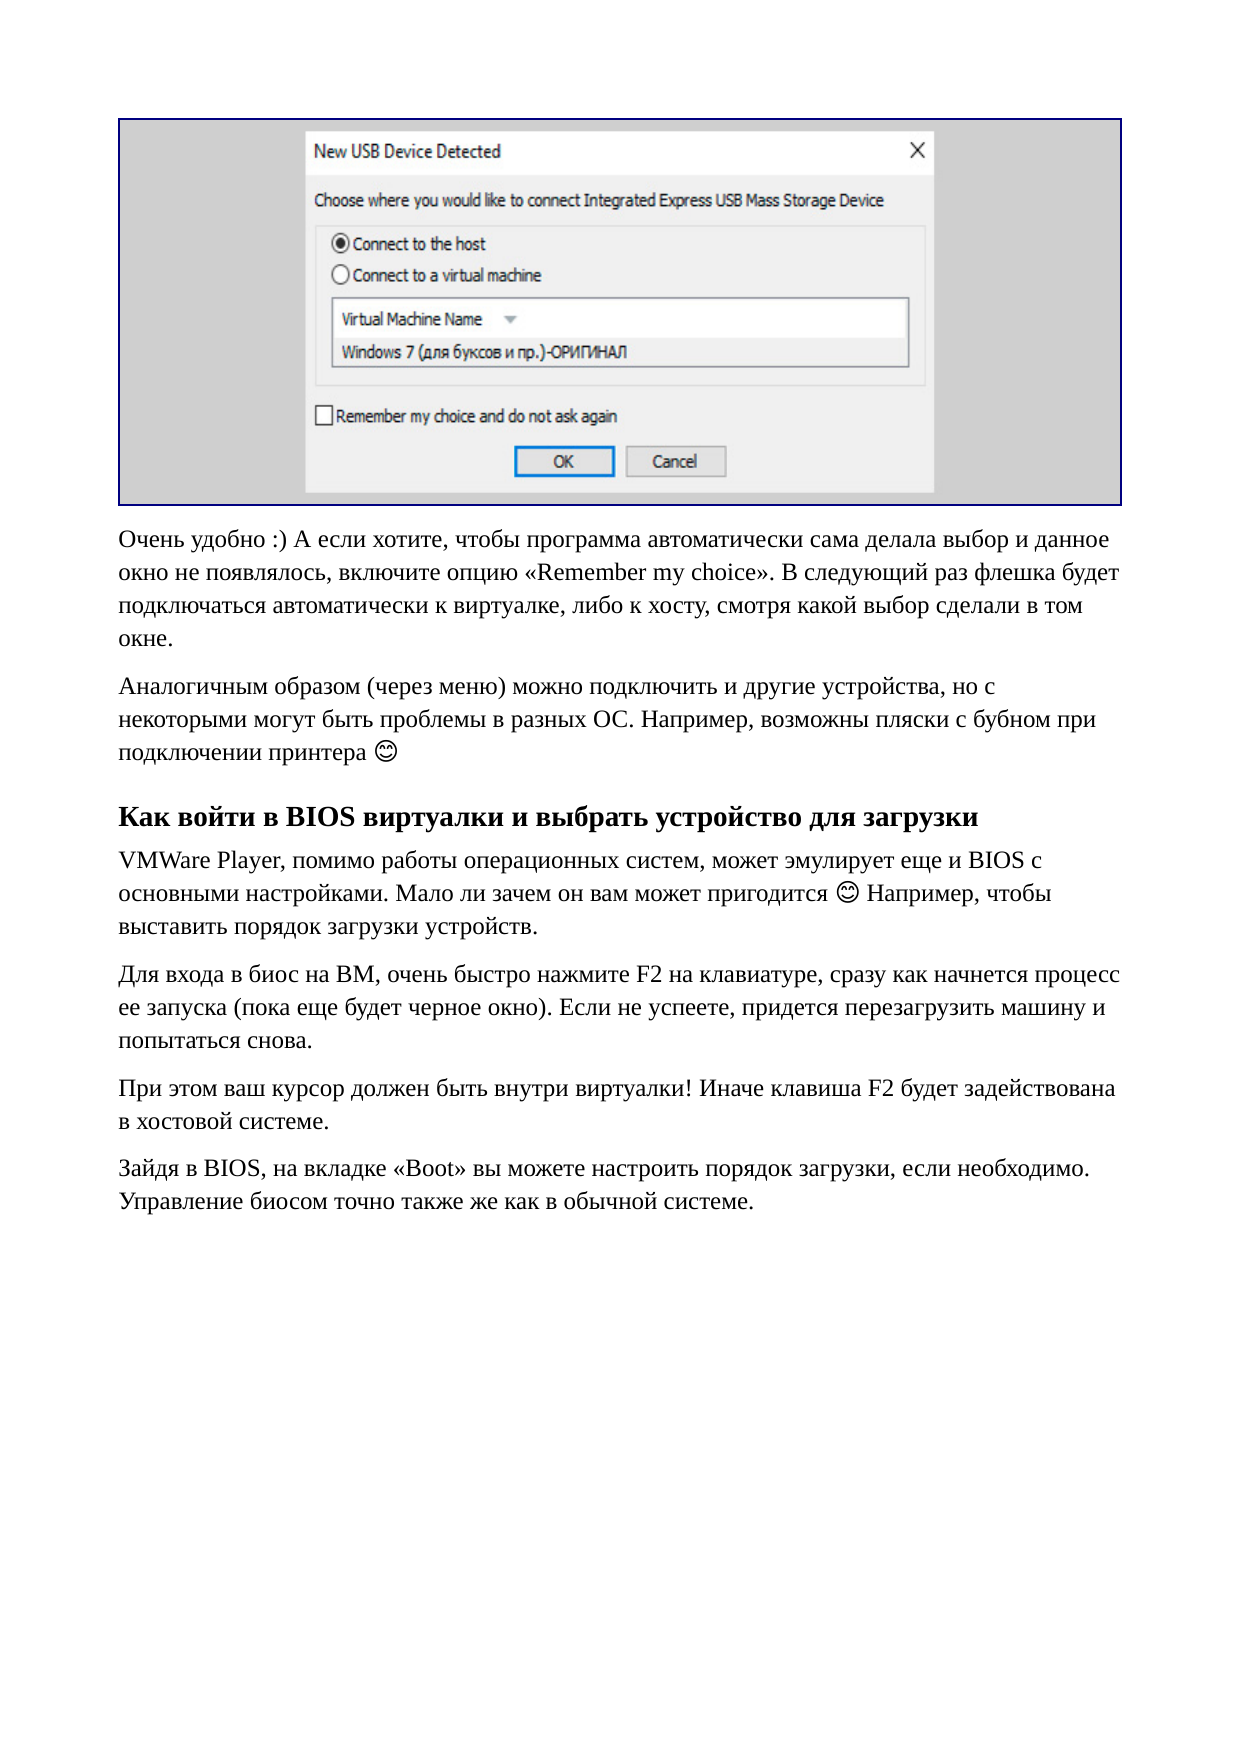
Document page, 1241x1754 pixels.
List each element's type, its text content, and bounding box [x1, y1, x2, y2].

text VMWare Player, помимо работы операционных систем, может эмулирует еще и BIOS с основными настройками. Мало ли зачем он вам может пригодится 😊 Например, чтобы выставить порядок загрузки устройств. [118, 845, 1122, 940]
text Очень удобно :) А если хотите, чтобы программа автоматически сама делала выбор и данное окно не появлялось, включите опцию «Remember my choiсe». В следующий раз флешка будет подключаться автоматически к виртуалке, либо к хосту, смотря какой выбор сделали в том окне. [118, 524, 1122, 652]
text Для входа в биос на ВМ, очень быстро нажмите F2 на клавиатуре, сразу как начнется процесс ее запуска (пока еще будет черное окно). Если не успеете, придется перезагрузить машину и попытаться снова. [118, 959, 1122, 1054]
text При этом ваш курсор должен быть внутри виртуалки! Иначе клавиша F2 будет задействована в хостовой системе. [118, 1073, 1122, 1134]
subtitle Как войти в BIOS виртуалки и выбрать устройство для загрузки [118, 799, 1122, 833]
picture [120, 120, 1120, 504]
text Зайдя в BIOS, на вкладке «Boot» вы можете настроить порядок загрузки, если необходимо. Управление биосом точно также же как в обычной системе. [118, 1153, 1122, 1215]
text Аналогичным образом (через меню) можно подключить и другие устройства, но с некоторыми могут быть проблемы в разных ОС. Например, возможны пляски с бубном при подключении принтера 😊 [118, 671, 1122, 766]
